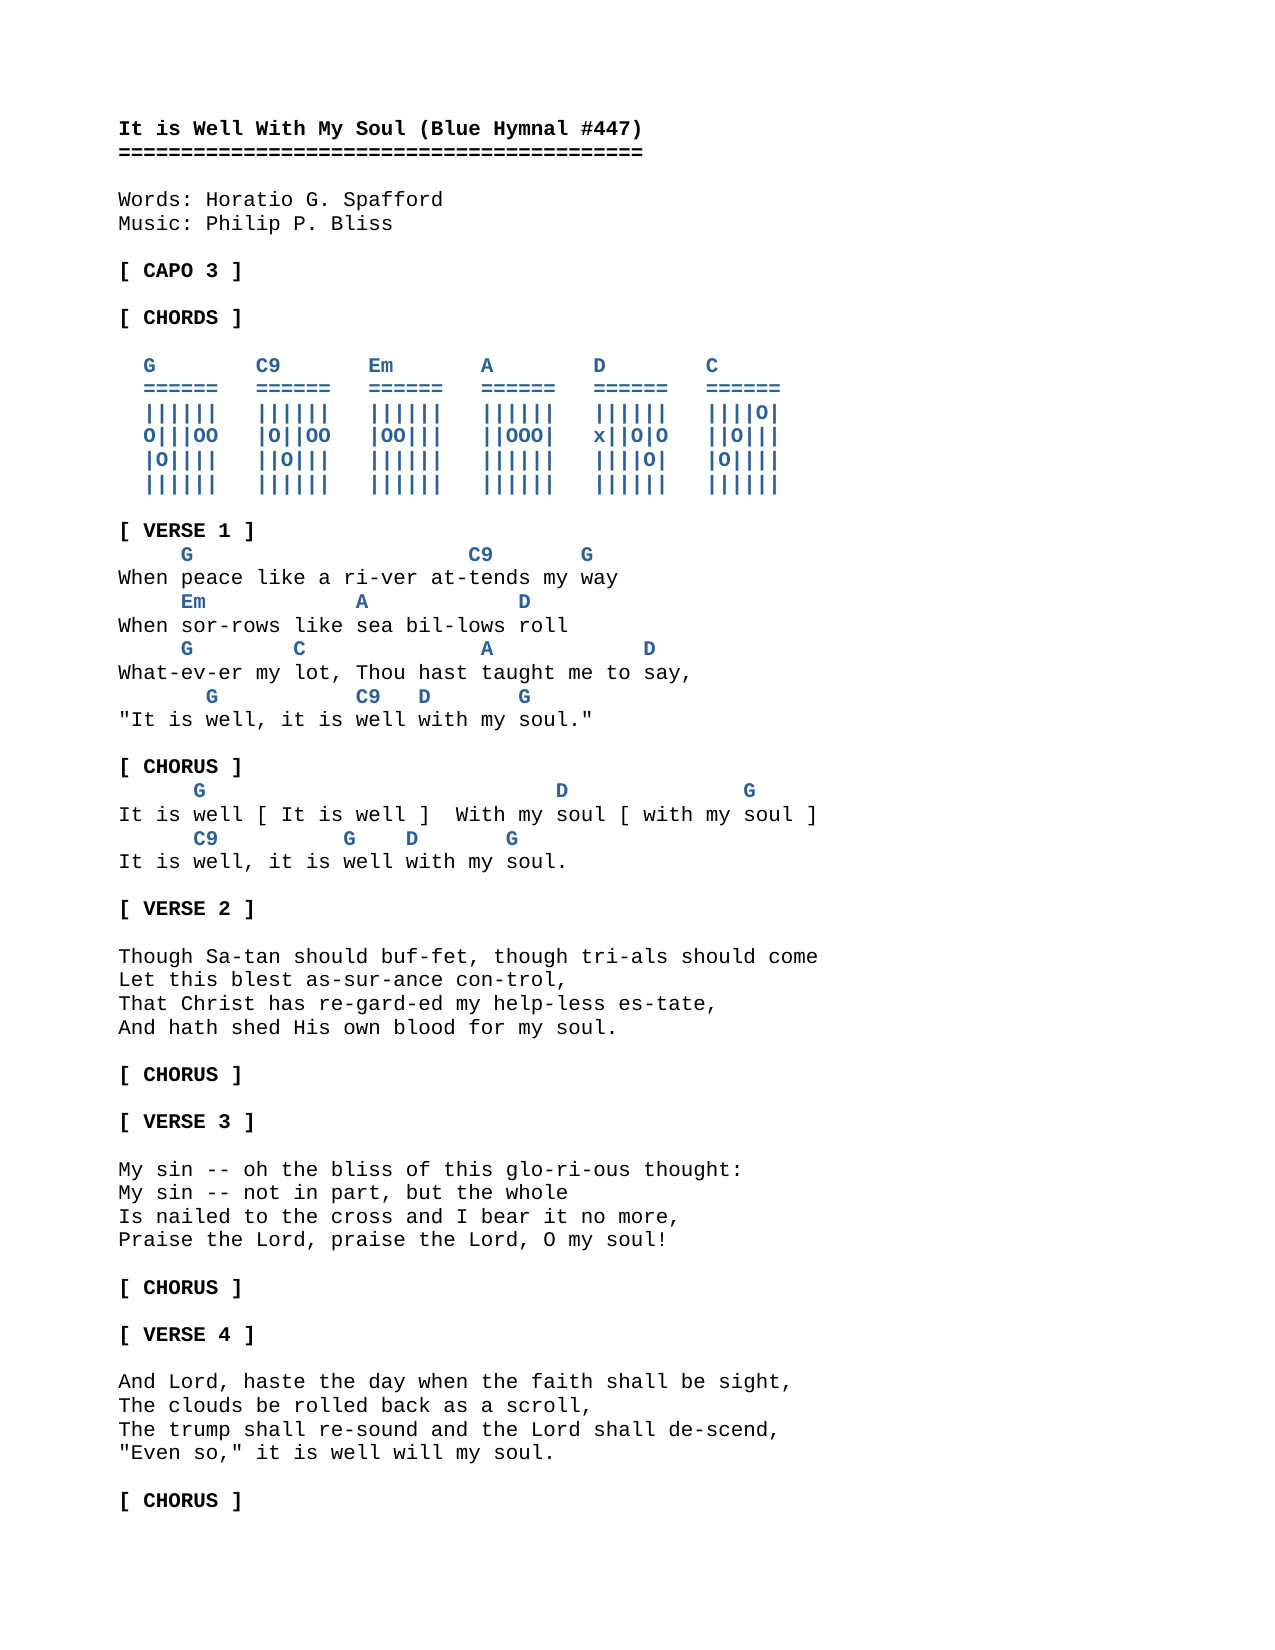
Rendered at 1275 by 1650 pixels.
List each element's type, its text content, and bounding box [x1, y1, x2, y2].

text G C A D [118, 638, 1157, 662]
text [ VERSE 4 ] [118, 1324, 1157, 1348]
text It is well, it is well with my soul. [118, 851, 1157, 875]
text When sor-rows like sea bil-lows roll [118, 615, 1157, 638]
text Though Sa-tan should buf-fet, though tri-als should come [118, 946, 1157, 969]
text C9 G D G [118, 827, 1157, 851]
text Let this blest as-sur-ance con-trol, [118, 969, 1157, 993]
text My sin -- not in part, but the whole [118, 1182, 1157, 1206]
text [ CAPO 3 ] [118, 260, 1157, 284]
text When peace like a ri-ver at-tends my way [118, 567, 1157, 591]
text [ CHORUS ] [118, 1277, 1157, 1300]
text Is nailed to the cross and I bear it no more, [118, 1206, 1157, 1229]
text |||||| |||||| |||||| |||||| |||||| |||||| [118, 473, 1157, 496]
text Em A D [118, 591, 1157, 615]
text That Christ has re-gard-ed my help-less es-tate, [118, 993, 1157, 1017]
text Words: Horatio G. Spafford [118, 189, 1157, 213]
text ========================================== [118, 142, 1157, 165]
text G C9 Em A D C [118, 354, 1157, 378]
text [ CHORDS ] [118, 307, 1157, 331]
text [ VERSE 2 ] [118, 898, 1157, 922]
text |O|||| ||O||| |||||| |||||| ||||O| |O|||| [118, 449, 1157, 473]
text The trump shall re-sound and the Lord shall de-scend, [118, 1419, 1157, 1442]
text The clouds be rolled back as a scroll, [118, 1395, 1157, 1419]
text My sin -- oh the bliss of this glo-ri-ous thought: [118, 1158, 1157, 1182]
text O|||OO |O||OO |OO||| ||OOO| x||O|O ||O||| [118, 426, 1157, 449]
text G C9 G [118, 544, 1157, 567]
text And Lord, haste the day when the faith shall be sight, [118, 1371, 1157, 1395]
text "Even so," it is well will my soul. [118, 1442, 1157, 1466]
text What-ev-er my lot, Thou hast taught me to say, [118, 662, 1157, 686]
text "It is well, it is well with my soul." [118, 709, 1157, 733]
text It is well [ It is well ] With my soul [ with my soul ] [118, 804, 1157, 827]
text And hath shed His own blood for my soul. [118, 1017, 1157, 1040]
text [ CHORUS ] [118, 757, 1157, 780]
text ====== ====== ====== ====== ====== ====== [118, 378, 1157, 402]
text It is Well With My Soul (Blue Hymnal #447) [118, 118, 1157, 142]
text G C9 D G [118, 686, 1157, 709]
text Music: Philip P. Bliss [118, 213, 1157, 236]
text [ VERSE 3 ] [118, 1111, 1157, 1135]
text [ CHORUS ] [118, 1489, 1157, 1513]
text |||||| |||||| |||||| |||||| |||||| ||||O| [118, 402, 1157, 426]
text G D G [118, 780, 1157, 804]
text [ CHORUS ] [118, 1064, 1157, 1088]
text [ VERSE 1 ] [118, 520, 1157, 544]
text Praise the Lord, praise the Lord, O my soul! [118, 1229, 1157, 1253]
